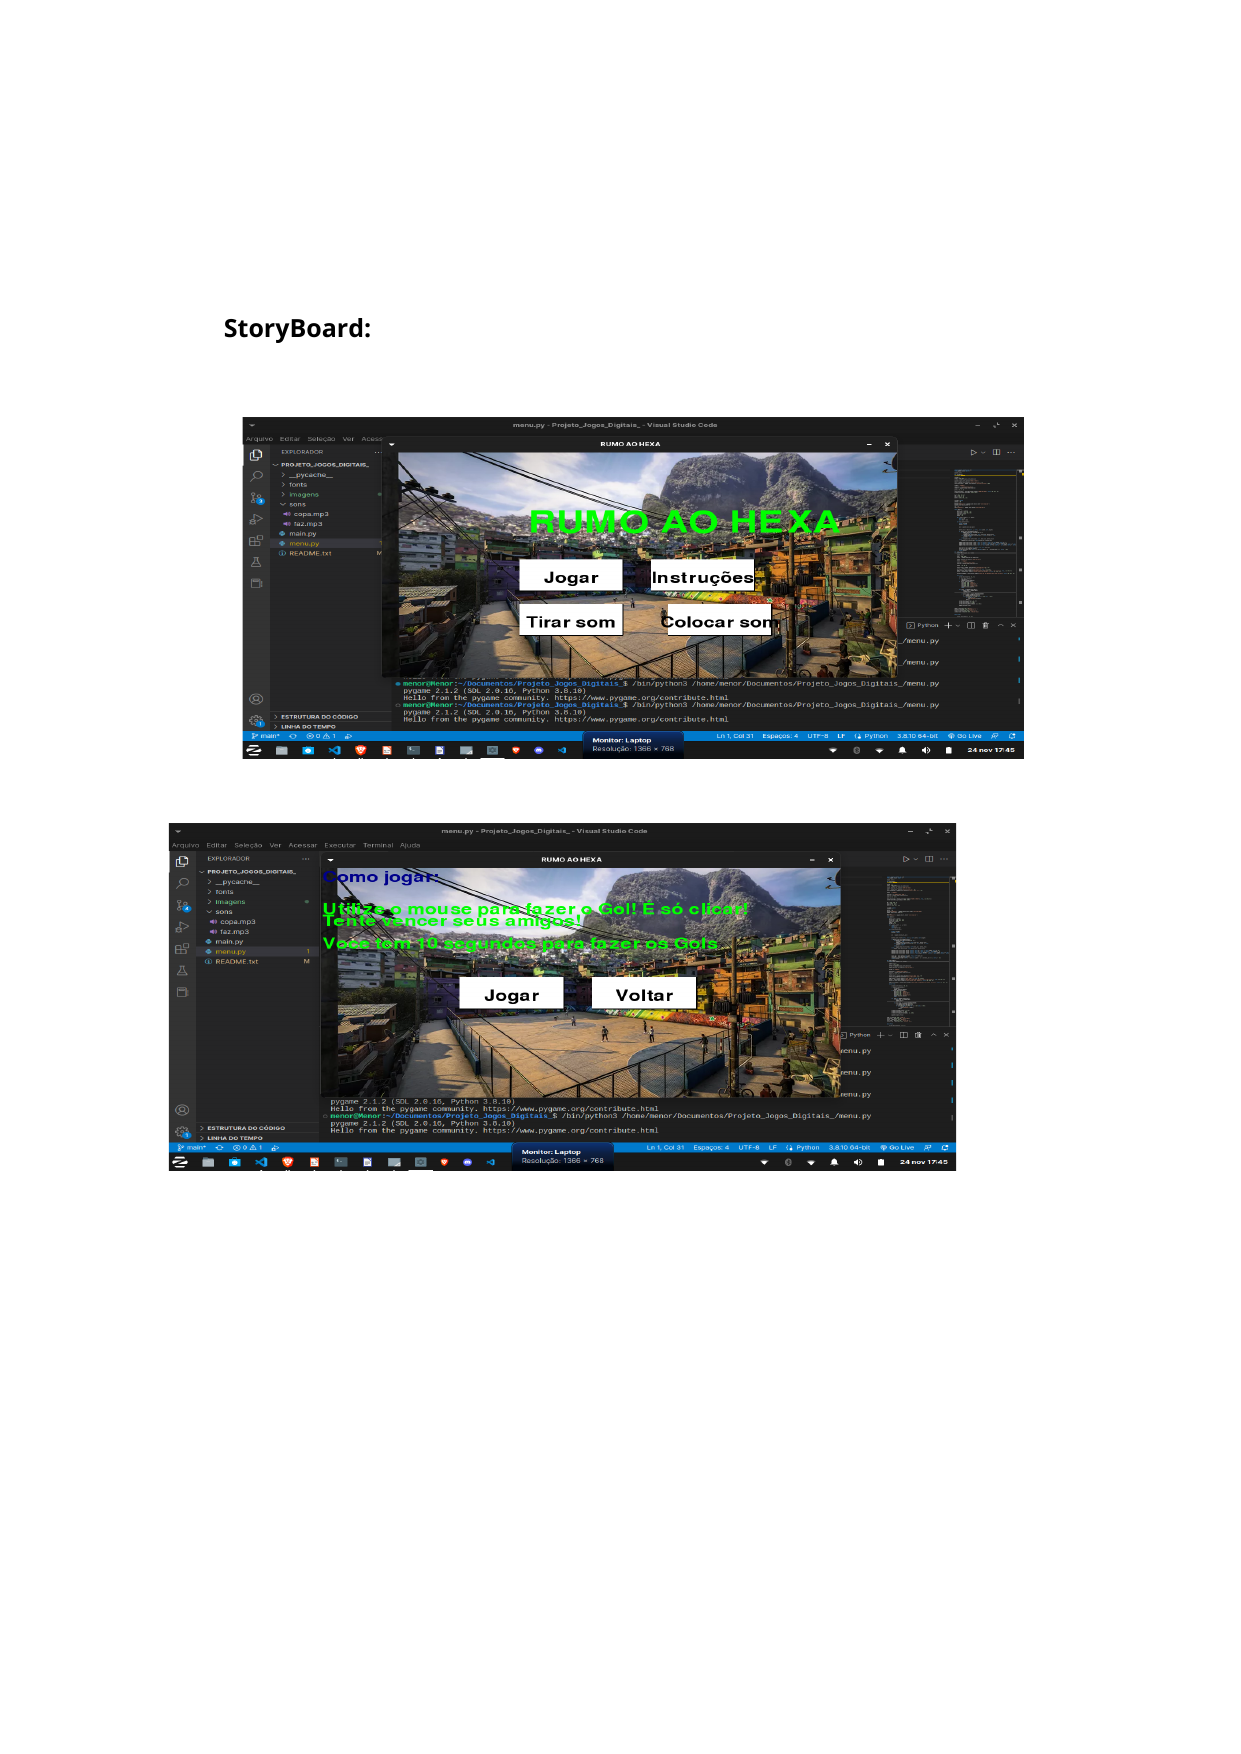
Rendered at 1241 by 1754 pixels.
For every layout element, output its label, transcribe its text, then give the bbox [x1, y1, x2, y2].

picture [168, 823, 957, 1171]
picture [242, 417, 1024, 759]
text StoryBoard: [150, 310, 1090, 344]
